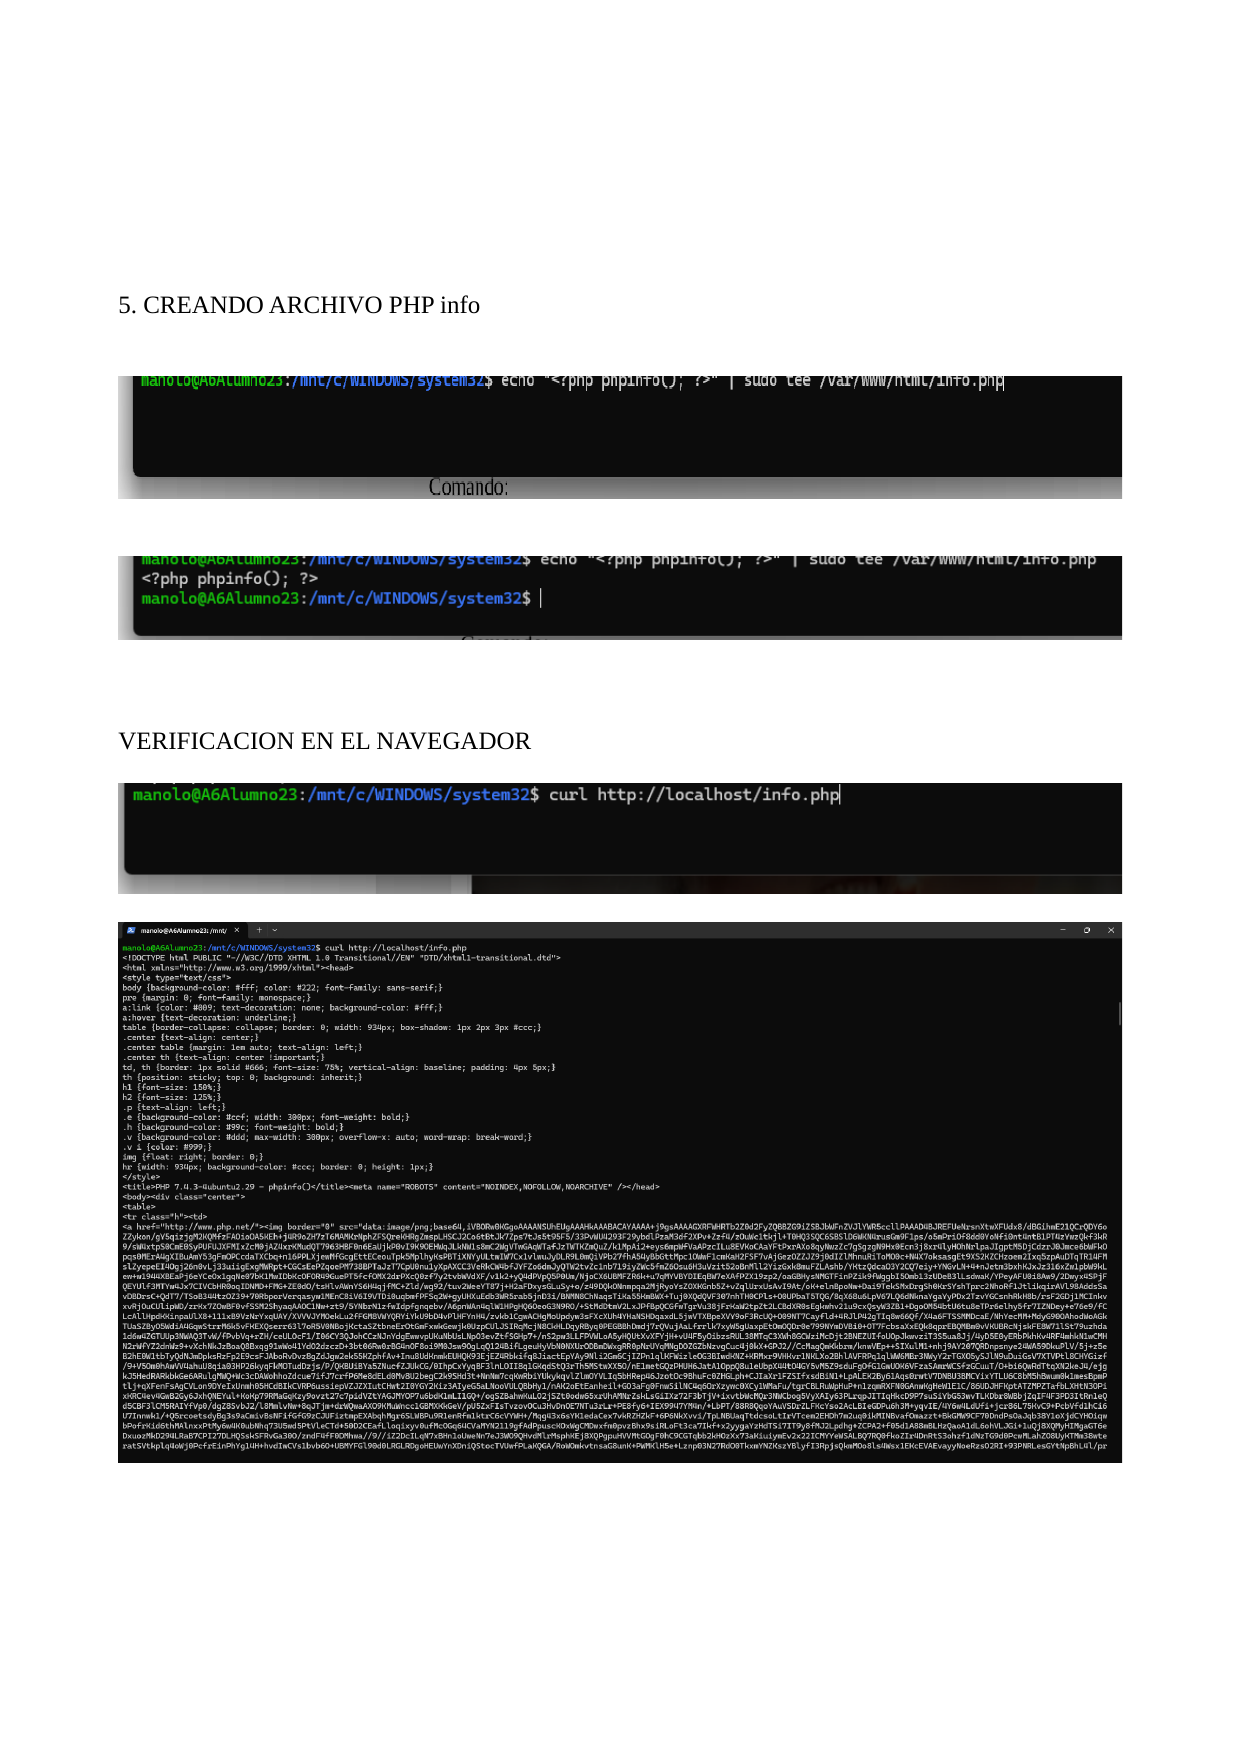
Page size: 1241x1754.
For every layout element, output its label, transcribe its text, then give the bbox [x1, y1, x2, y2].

picture [118, 556, 1123, 640]
picture [118, 376, 1123, 499]
picture [118, 783, 1123, 894]
text VERIFICACION EN EL NAVEGADOR [118, 726, 1122, 754]
picture [118, 922, 1123, 1463]
text 5. CREANDO ARCHIVO PHP info [118, 291, 1122, 319]
